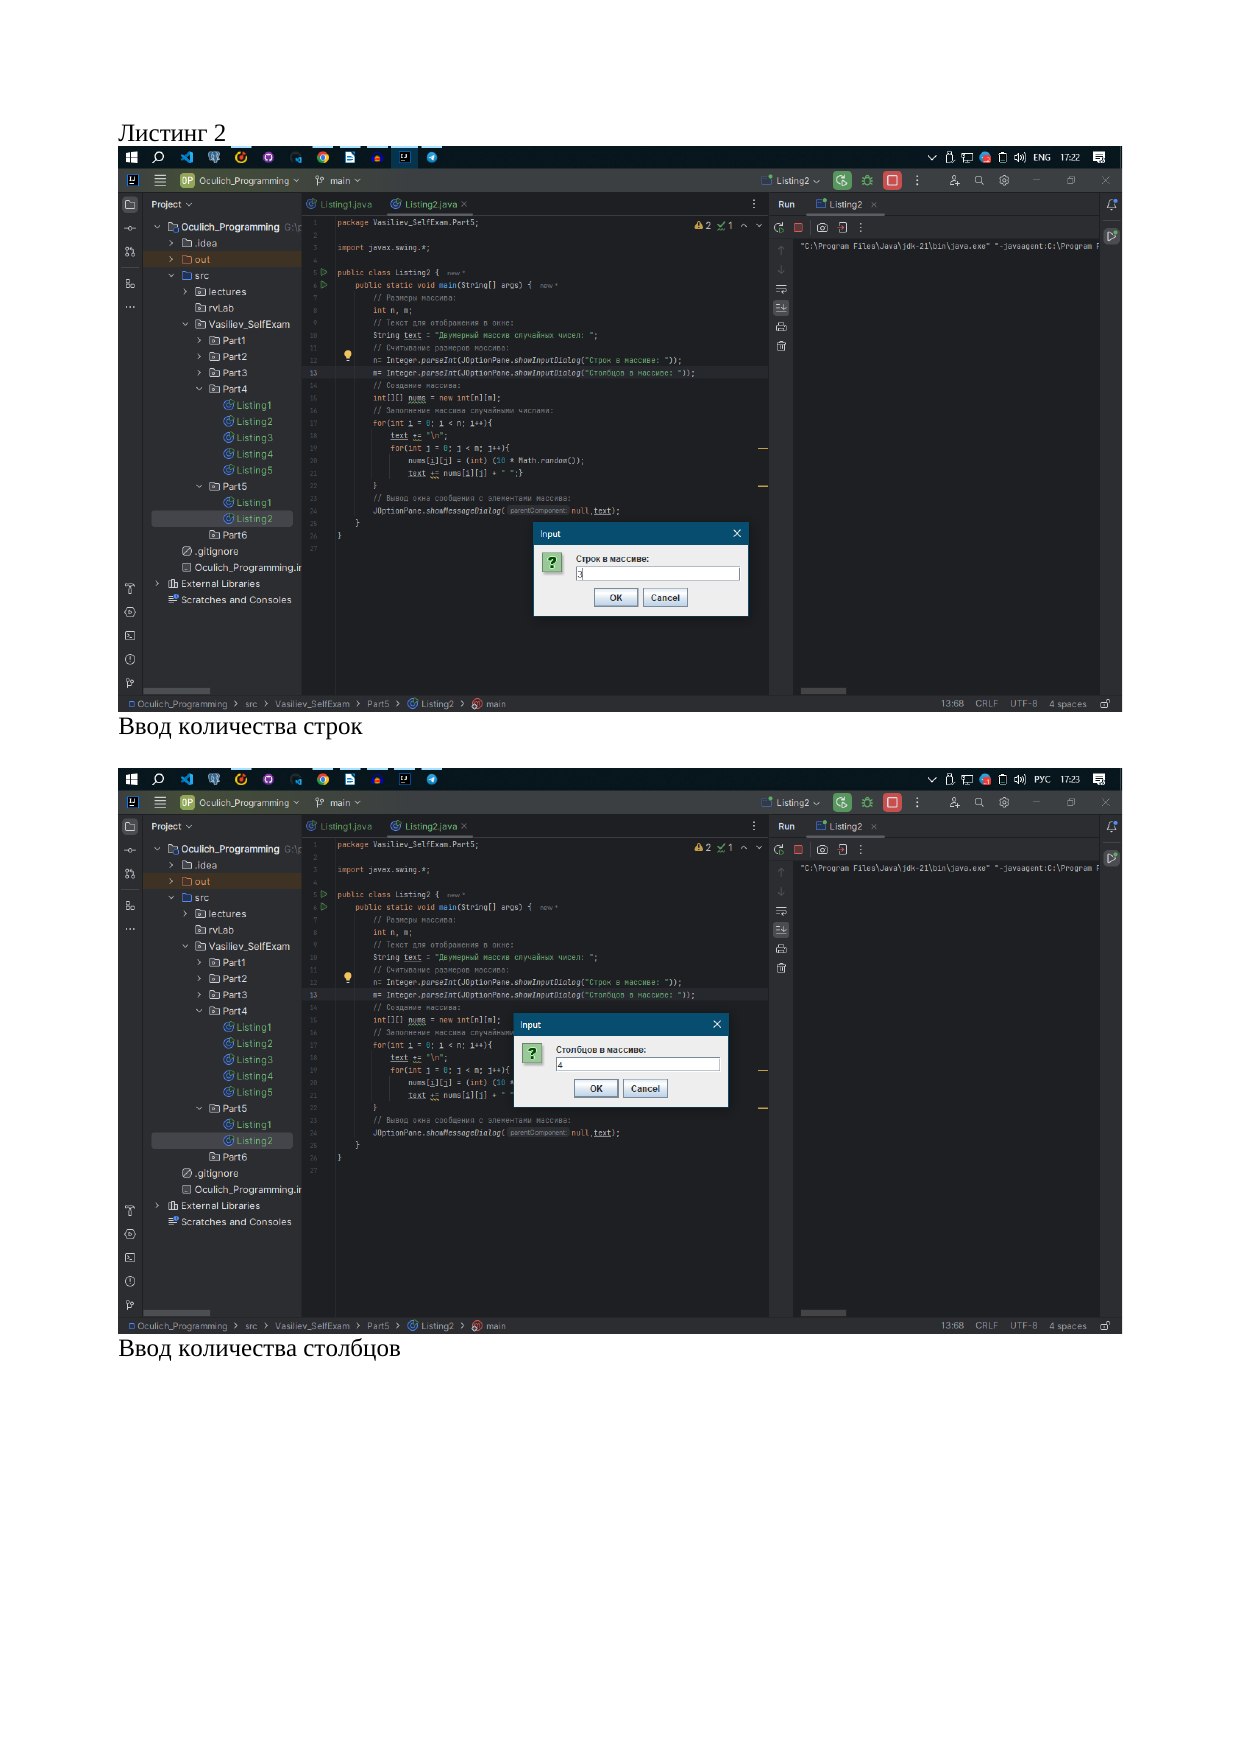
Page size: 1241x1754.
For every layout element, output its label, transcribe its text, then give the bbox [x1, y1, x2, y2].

text Ввод количества строк [118, 712, 1122, 740]
text Листинг 2 [118, 118, 1122, 146]
picture [118, 768, 1123, 1334]
picture [118, 146, 1123, 712]
text Ввод количества столбцов [118, 1334, 1122, 1362]
